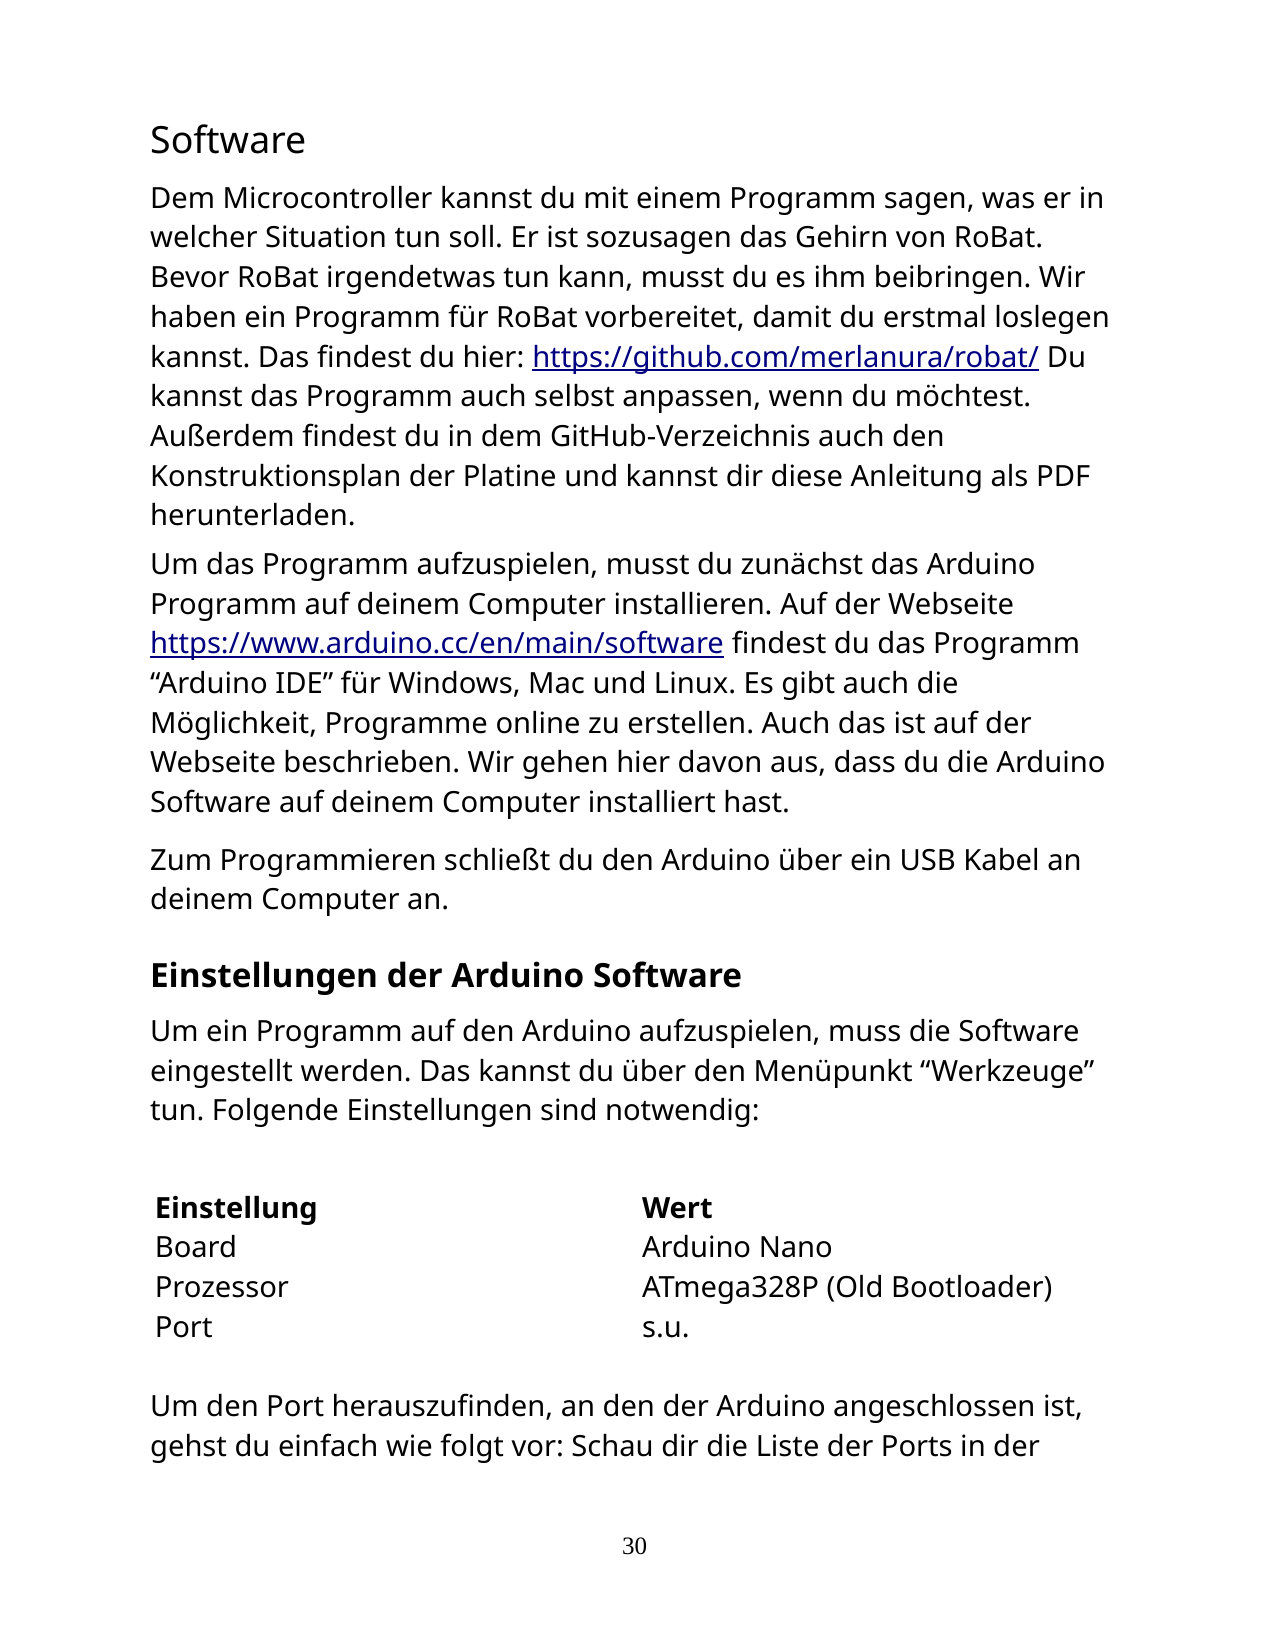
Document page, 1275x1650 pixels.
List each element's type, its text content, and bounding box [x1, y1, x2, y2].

table_header Wert [638, 1187, 1125, 1227]
subtitle Einstellungen der Arduino Software [150, 952, 1125, 998]
table_header Einstellung [150, 1187, 637, 1227]
table_cell Board [150, 1227, 637, 1266]
text Dem Microcontroller kannst du mit einem Programm sagen, was er in welcher Situation tun soll. Er ist sozusagen das Gehirn von RoBat. Bevor RoBat irgendetwas tun kann, musst du es ihm beibringen. Wir haben ein Programm für RoBat vorbereitet, damit du erstmal loslegen kannst. Das findest du hier: https://github.com/merlanura/robat/ Du kannst das Programm auch selbst anpassen, wenn du möchtest. Außerdem findest du in dem GitHub-Verzeichnis auch den Konstruktionsplan der Platine und kannst dir diese Anleitung als PDF herunterladen. [150, 177, 1125, 534]
text Um den Port herauszufinden, an den der Arduino angeschlossen ist, gehst du einfach wie folgt vor: Schau dir die Liste der Ports in der [150, 1385, 1125, 1465]
table_cell Prozessor [150, 1266, 637, 1306]
table_cell s.u. [638, 1306, 1125, 1346]
table_cell Port [150, 1306, 637, 1346]
table_cell Arduino Nano [638, 1227, 1125, 1266]
text Um das Programm aufzuspielen, musst du zunächst das Arduino Programm auf deinem Computer installieren. Auf der Webseite https://www.arduino.cc/en/main/software findest du das Programm “Arduino IDE” für Windows, Mac und Linux. Es gibt auch die Möglichkeit, Programme online zu erstellen. Auch das ist auf der Webseite beschrieben. Wir gehen hier davon aus, dass du die Arduino Software auf deinem Computer installiert hast. [150, 543, 1125, 821]
subtitle Software [150, 113, 1125, 164]
text Um ein Programm auf den Arduino aufzuspielen, muss die Software eingestellt werden. Das kannst du über den Menüpunkt “Werkzeuge” tun. Folgende Einstellungen sind notwendig: [150, 1010, 1125, 1129]
text Zum Programmieren schließt du den Arduino über ein USB Kabel an deinem Computer an. [150, 839, 1125, 918]
table_cell ATmega328P (Old Bootloader) [638, 1266, 1125, 1306]
